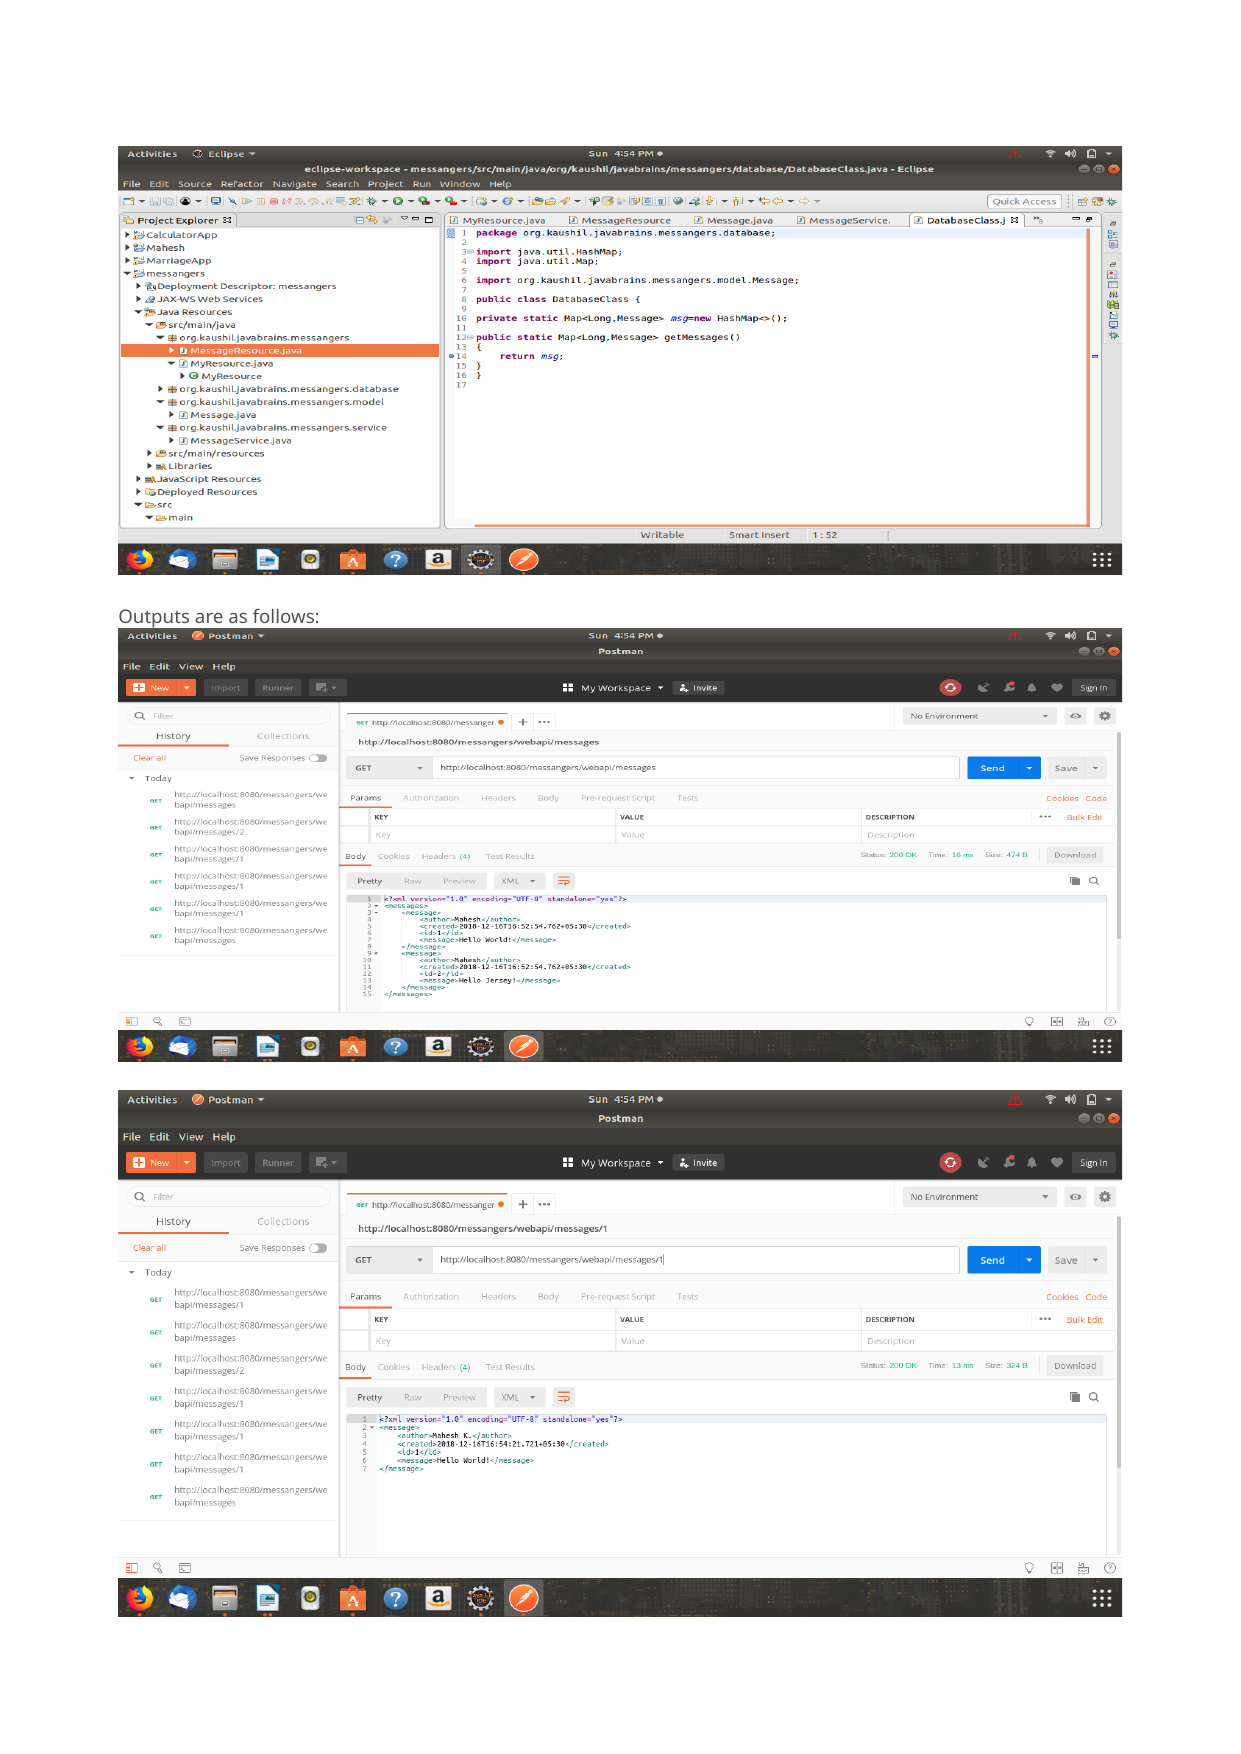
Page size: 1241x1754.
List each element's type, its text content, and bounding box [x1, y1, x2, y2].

picture [118, 146, 1123, 575]
picture [118, 628, 1123, 1062]
text Outputs are as follows: [118, 603, 1122, 628]
picture [118, 1090, 1123, 1617]
